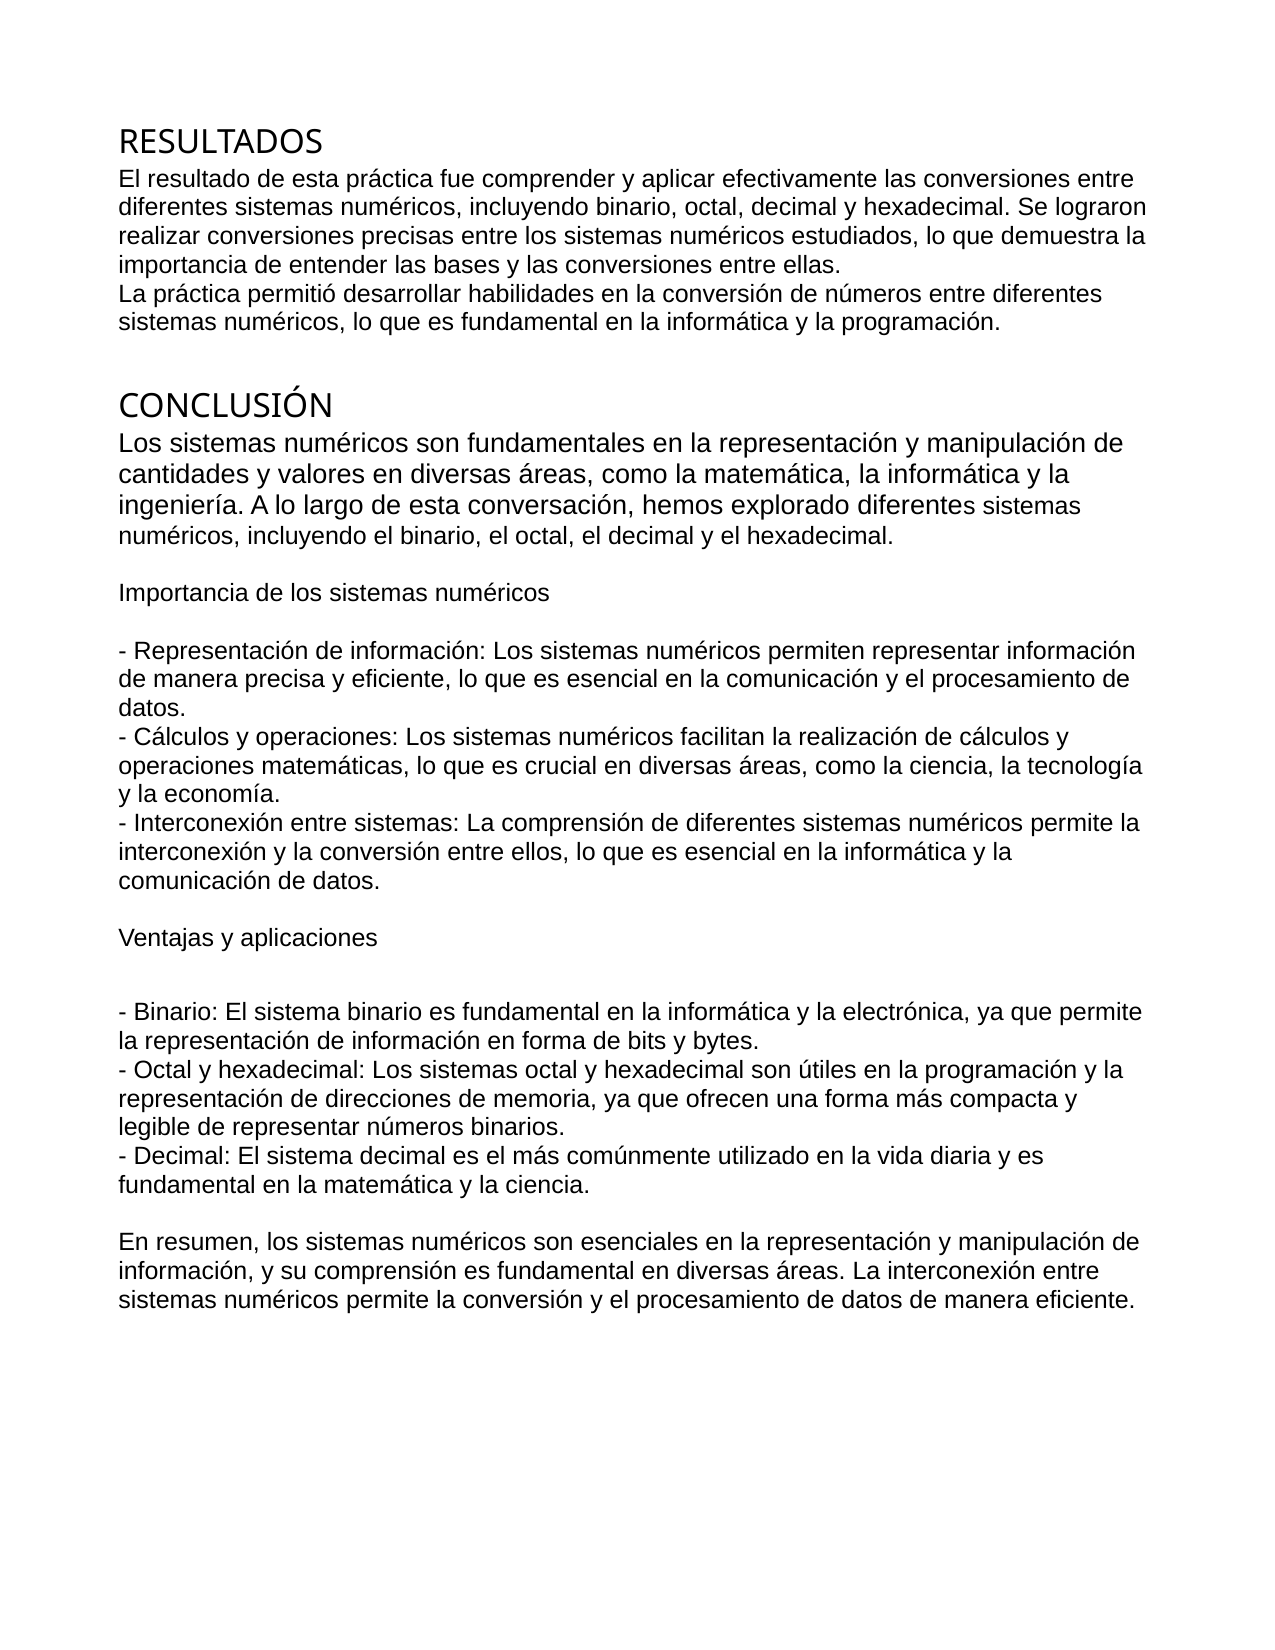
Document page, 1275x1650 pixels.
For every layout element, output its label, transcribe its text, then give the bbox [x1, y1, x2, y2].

list CONCLUSIÓN [118, 381, 1157, 427]
list El resultado de esta práctica fue comprender y aplicar efectivamente las conversiones entre diferentes sistemas numéricos, incluyendo binario, octal, decimal y hexadecimal. Se lograron realizar conversiones precisas entre los sistemas numéricos estudiados, lo que demuestra la importancia de entender las bases y las conversiones entre ellas. La práctica permitió desarrollar habilidades en la conversión de números entre diferentes sistemas numéricos, lo que es fundamental en la informática y la programación. [118, 163, 1157, 336]
list Los sistemas numéricos son fundamentales en la representación y manipulación de cantidades y valores en diversas áreas, como la matemática, la informática y la ingeniería. A lo largo de esta conversación, hemos explorado diferentes sistemas numéricos, incluyendo el binario, el octal, el decimal y el hexadecimal. Importancia de los sistemas numéricos - Representación de información: Los sistemas numéricos permiten representar información de manera precisa y eficiente, lo que es esencial en la comunicación y el procesamiento de datos. - Cálculos y operaciones: Los sistemas numéricos facilitan la realización de cálculos y operaciones matemáticas, lo que es crucial en diversas áreas, como la ciencia, la tecnología y la economía. - Interconexión entre sistemas: La comprensión de diferentes sistemas numéricos permite la interconexión y la conversión entre ellos, lo que es esencial en la informática y la comunicación de datos. Ventajas y aplicaciones - Binario: El sistema binario es fundamental en la informática y la electrónica, ya que permite la representación de información en forma de bits y bytes. - Octal y hexadecimal: Los sistemas octal y hexadecimal son útiles en la programación y la representación de direcciones de memoria, ya que ofrecen una forma más compacta y legible de representar números binarios. - Decimal: El sistema decimal es el más comúnmente utilizado en la vida diaria y es fundamental en la matemática y la ciencia. En resumen, los sistemas numéricos son esenciales en la representación y manipulación de información, y su comprensión es fundamental en diversas áreas. La interconexión entre sistemas numéricos permite la conversión y el procesamiento de datos de manera eficiente. [118, 427, 1157, 1313]
list RESULTADOS [118, 118, 1157, 163]
